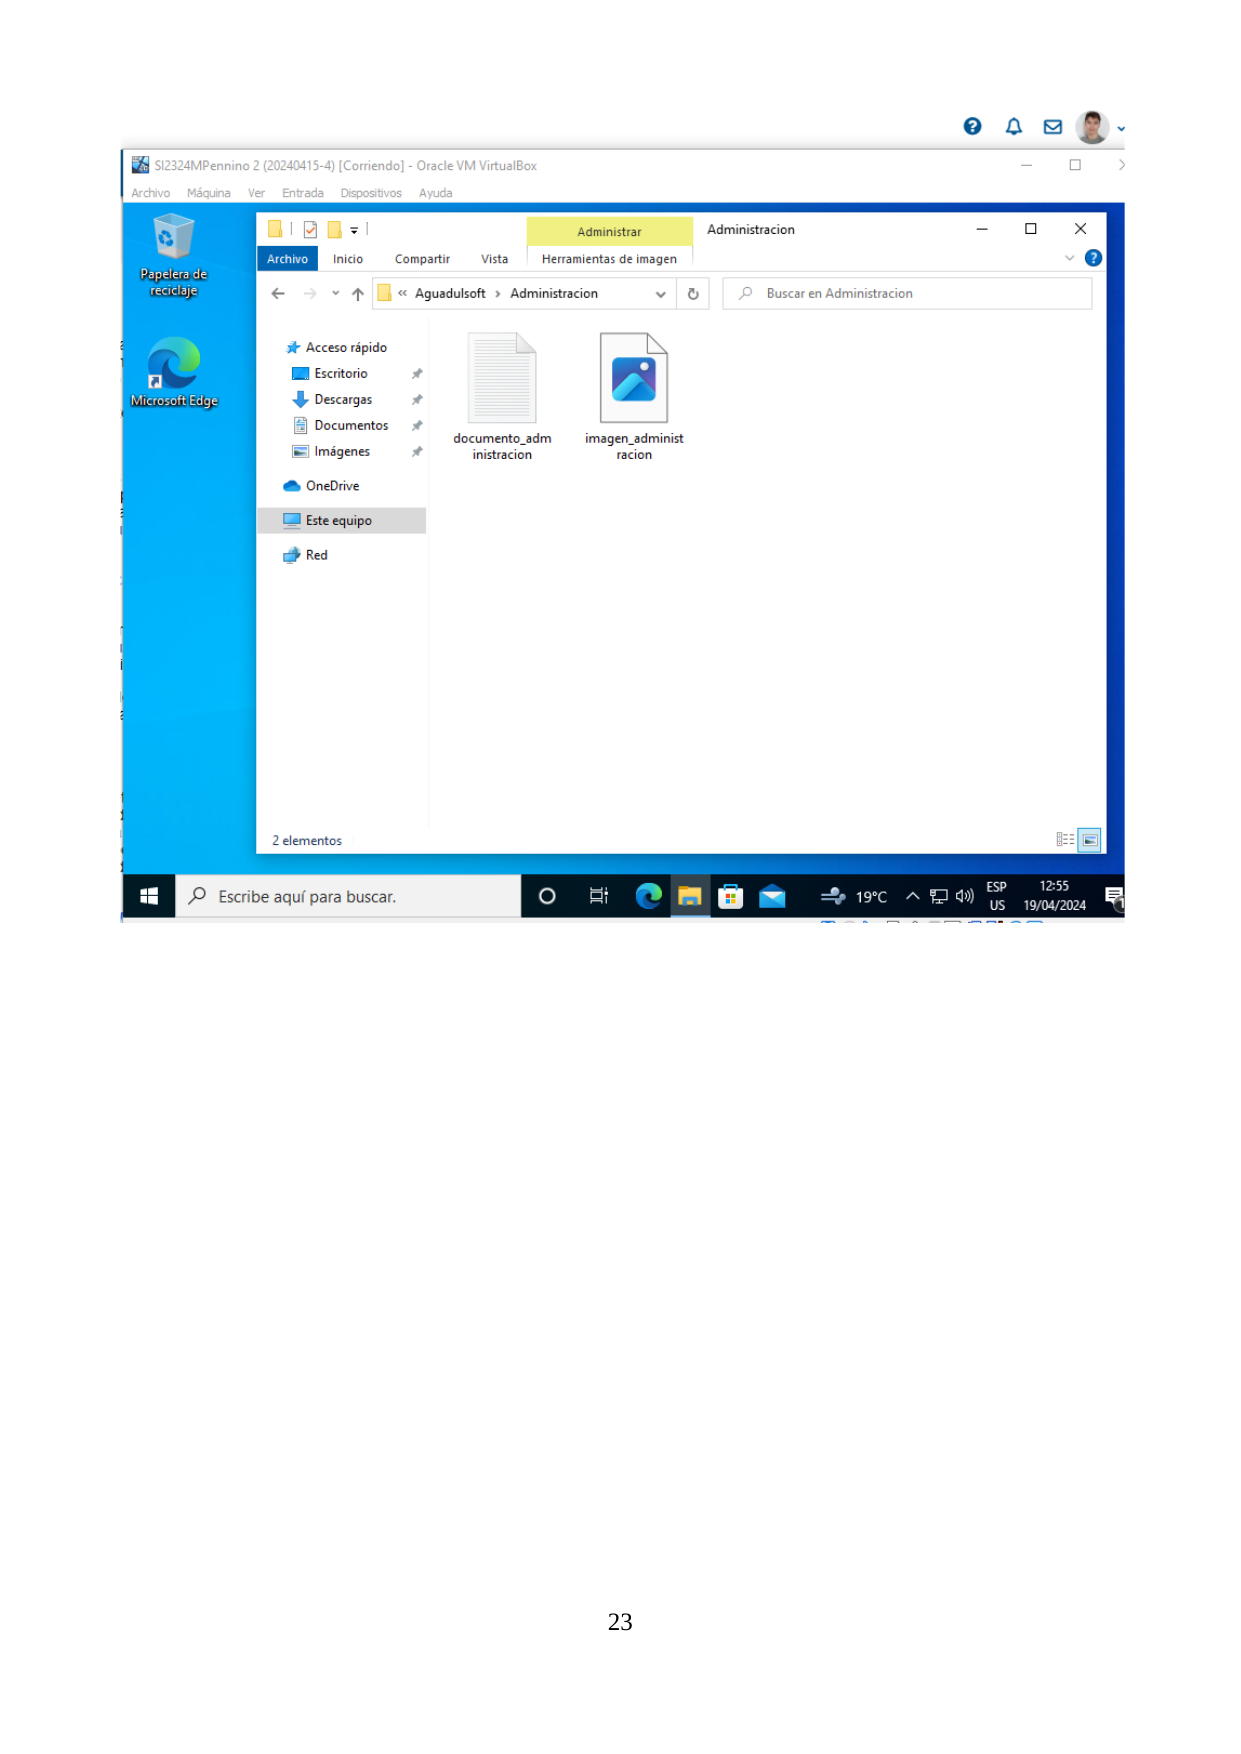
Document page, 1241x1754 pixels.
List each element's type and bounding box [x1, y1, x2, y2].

picture [120, 101, 1125, 923]
